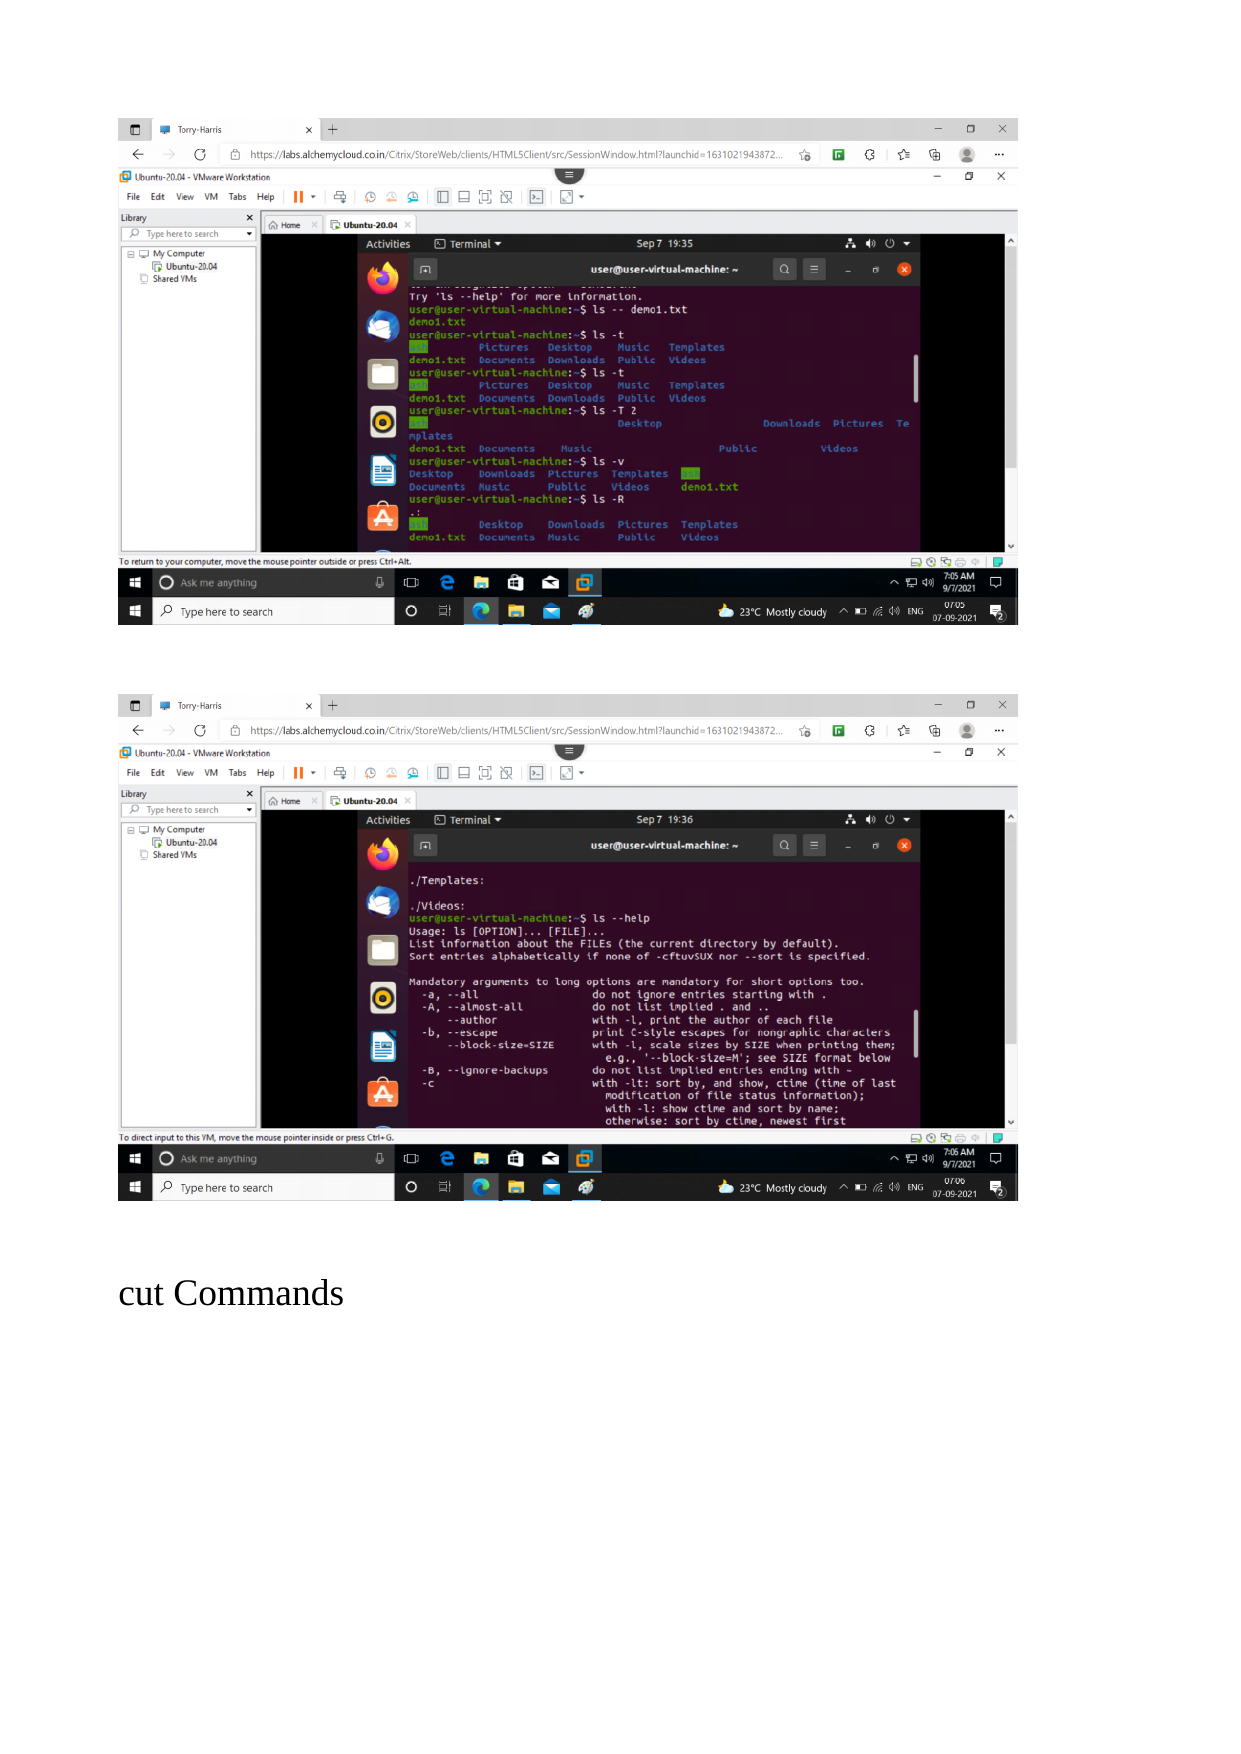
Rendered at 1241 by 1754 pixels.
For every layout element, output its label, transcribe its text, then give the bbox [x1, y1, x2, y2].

text cut Commands [118, 1270, 1122, 1313]
